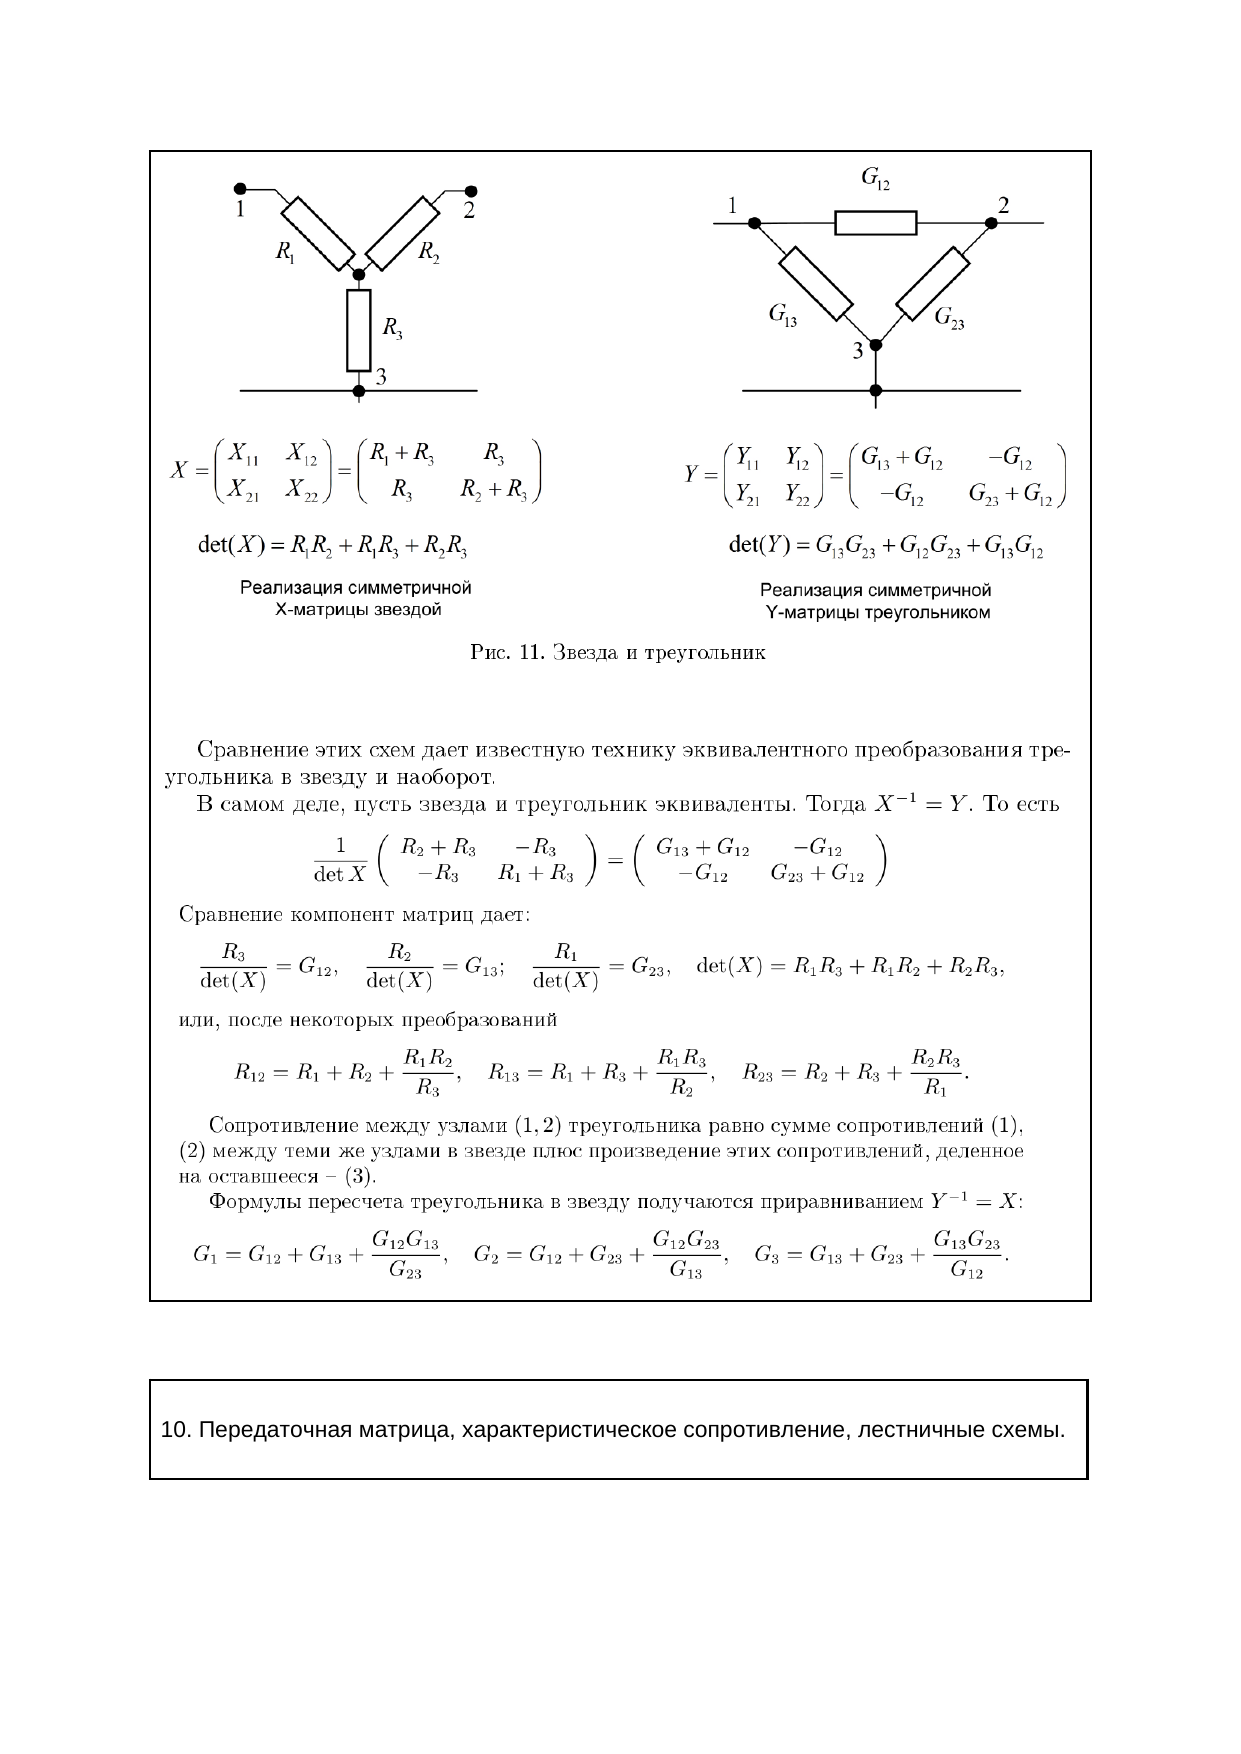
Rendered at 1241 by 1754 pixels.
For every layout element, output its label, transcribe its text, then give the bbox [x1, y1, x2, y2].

table_cell [151, 152, 1090, 1300]
table_header 10. Передаточная матрица, характеристическое сопротивление, лестничные схемы. [151, 1381, 1086, 1478]
picture [160, 162, 1078, 1290]
